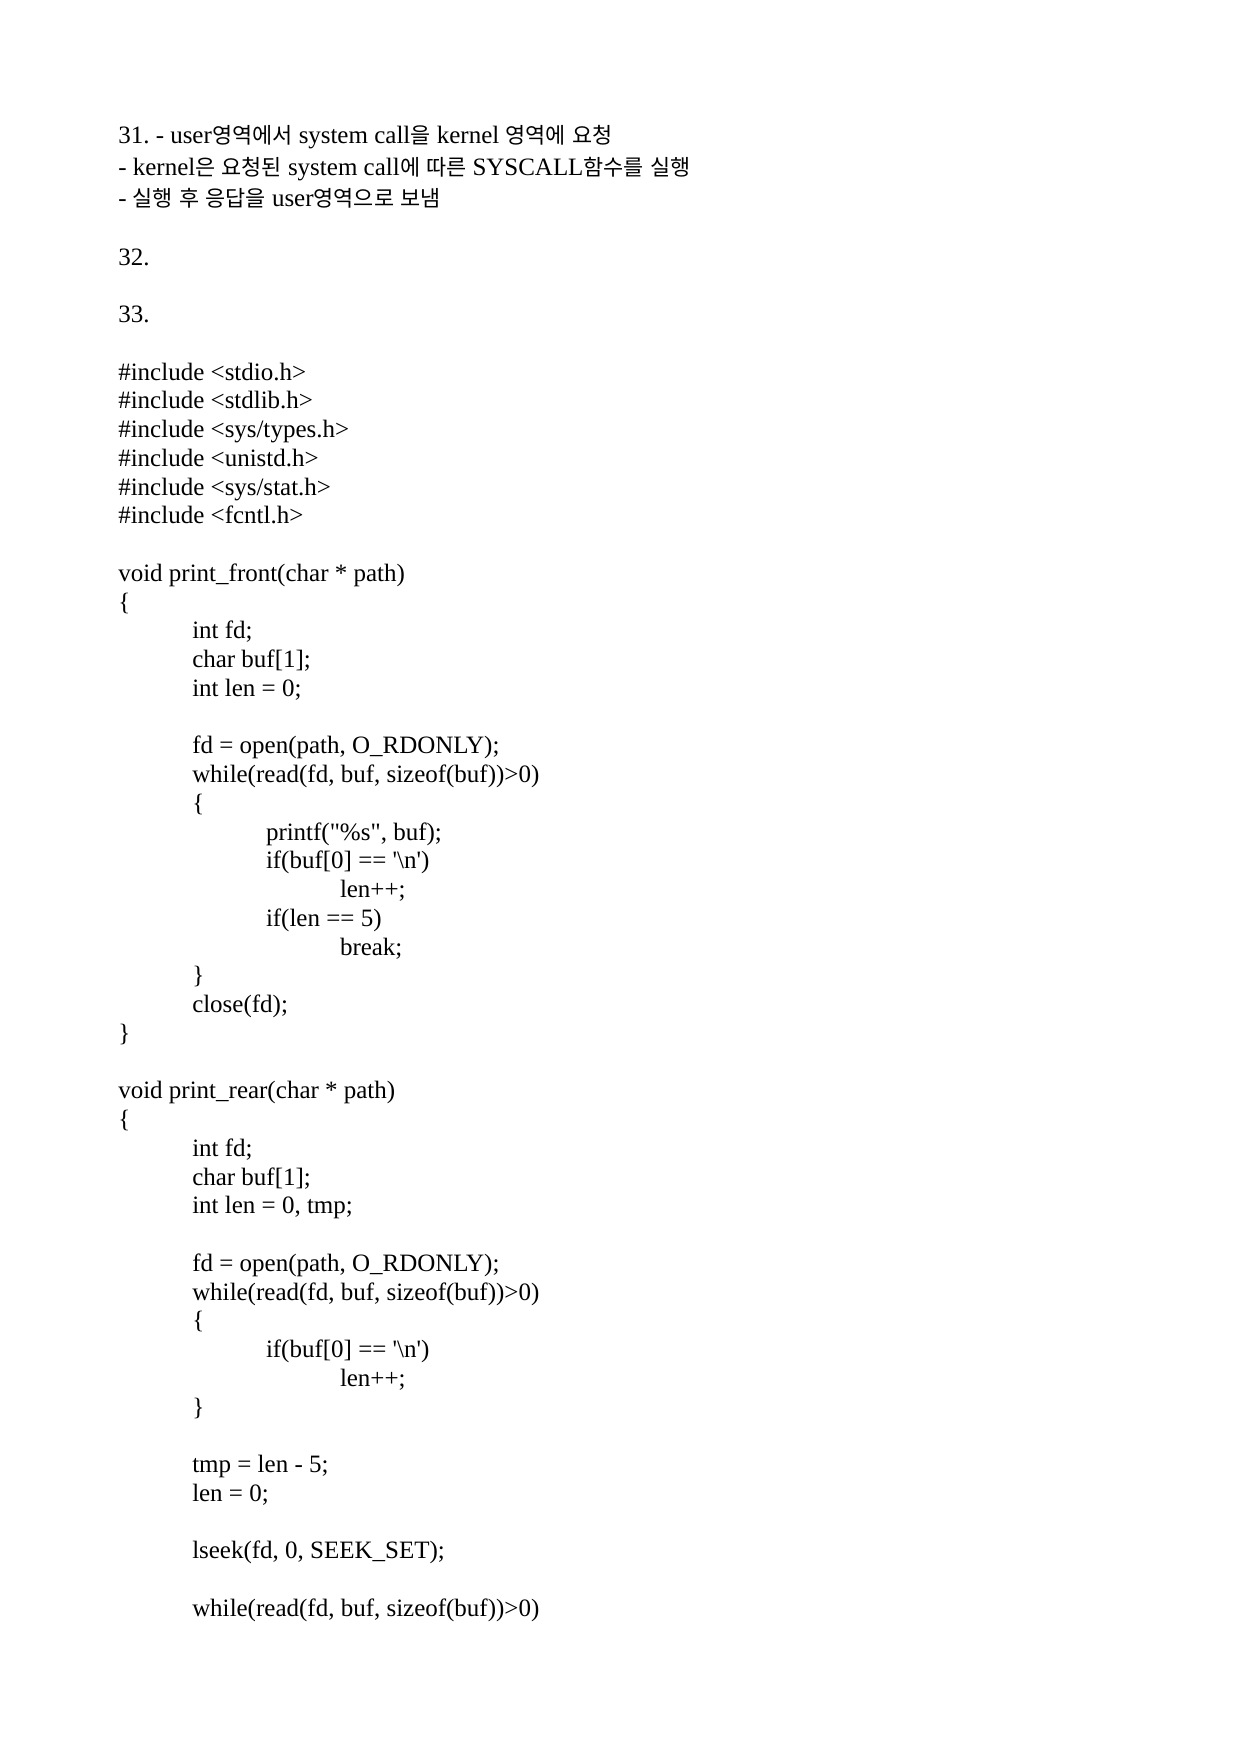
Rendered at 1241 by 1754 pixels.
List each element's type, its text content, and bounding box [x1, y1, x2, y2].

text char buf[1]; [118, 644, 1122, 673]
text } [118, 961, 1122, 989]
text while(read(fd, buf, sizeof(buf))>0) [118, 1593, 1122, 1622]
text void print_front(char * path) [118, 558, 1122, 587]
text len = 0; [118, 1478, 1122, 1507]
text if(buf[0] == '\n') [118, 846, 1122, 874]
text } [118, 1018, 1122, 1047]
text if(buf[0] == '\n') [118, 1334, 1122, 1363]
text fd = open(path, O_RDONLY); [118, 1248, 1122, 1277]
text int len = 0, tmp; [118, 1191, 1122, 1219]
text if(len == 5) [118, 903, 1122, 932]
text lseek(fd, 0, SEEK_SET); [118, 1536, 1122, 1564]
text { [118, 1306, 1122, 1334]
text #include <sys/stat.h> [118, 472, 1122, 501]
text 32. [118, 242, 1122, 271]
text 33. [118, 299, 1122, 328]
text #include <stdio.h> [118, 357, 1122, 386]
text len++; [118, 1363, 1122, 1392]
text { [118, 1104, 1122, 1133]
text } [118, 1392, 1122, 1421]
text while(read(fd, buf, sizeof(buf))>0) [118, 1277, 1122, 1306]
text #include <unistd.h> [118, 443, 1122, 472]
text printf("%s", buf); [118, 817, 1122, 846]
text fd = open(path, O_RDONLY); [118, 731, 1122, 759]
text len++; [118, 874, 1122, 903]
text close(fd); [118, 989, 1122, 1018]
text { [118, 587, 1122, 616]
text int fd; [118, 1133, 1122, 1162]
text int len = 0; [118, 673, 1122, 702]
text int fd; [118, 616, 1122, 644]
text - 실행 후 응답을 user영역으로 보냄 [118, 181, 1122, 213]
text { [118, 788, 1122, 817]
text - kernel은 요청된 system call에 따른 SYSCALL함수를 실행 [118, 150, 1122, 181]
text char buf[1]; [118, 1162, 1122, 1191]
text #include <sys/types.h> [118, 414, 1122, 443]
text while(read(fd, buf, sizeof(buf))>0) [118, 759, 1122, 788]
text break; [118, 932, 1122, 961]
text 31. - user영역에서 system call을 kernel 영역에 요청 [118, 118, 1122, 150]
text void print_rear(char * path) [118, 1076, 1122, 1104]
text #include <stdlib.h> [118, 386, 1122, 414]
text #include <fcntl.h> [118, 501, 1122, 529]
text tmp = len - 5; [118, 1449, 1122, 1478]
